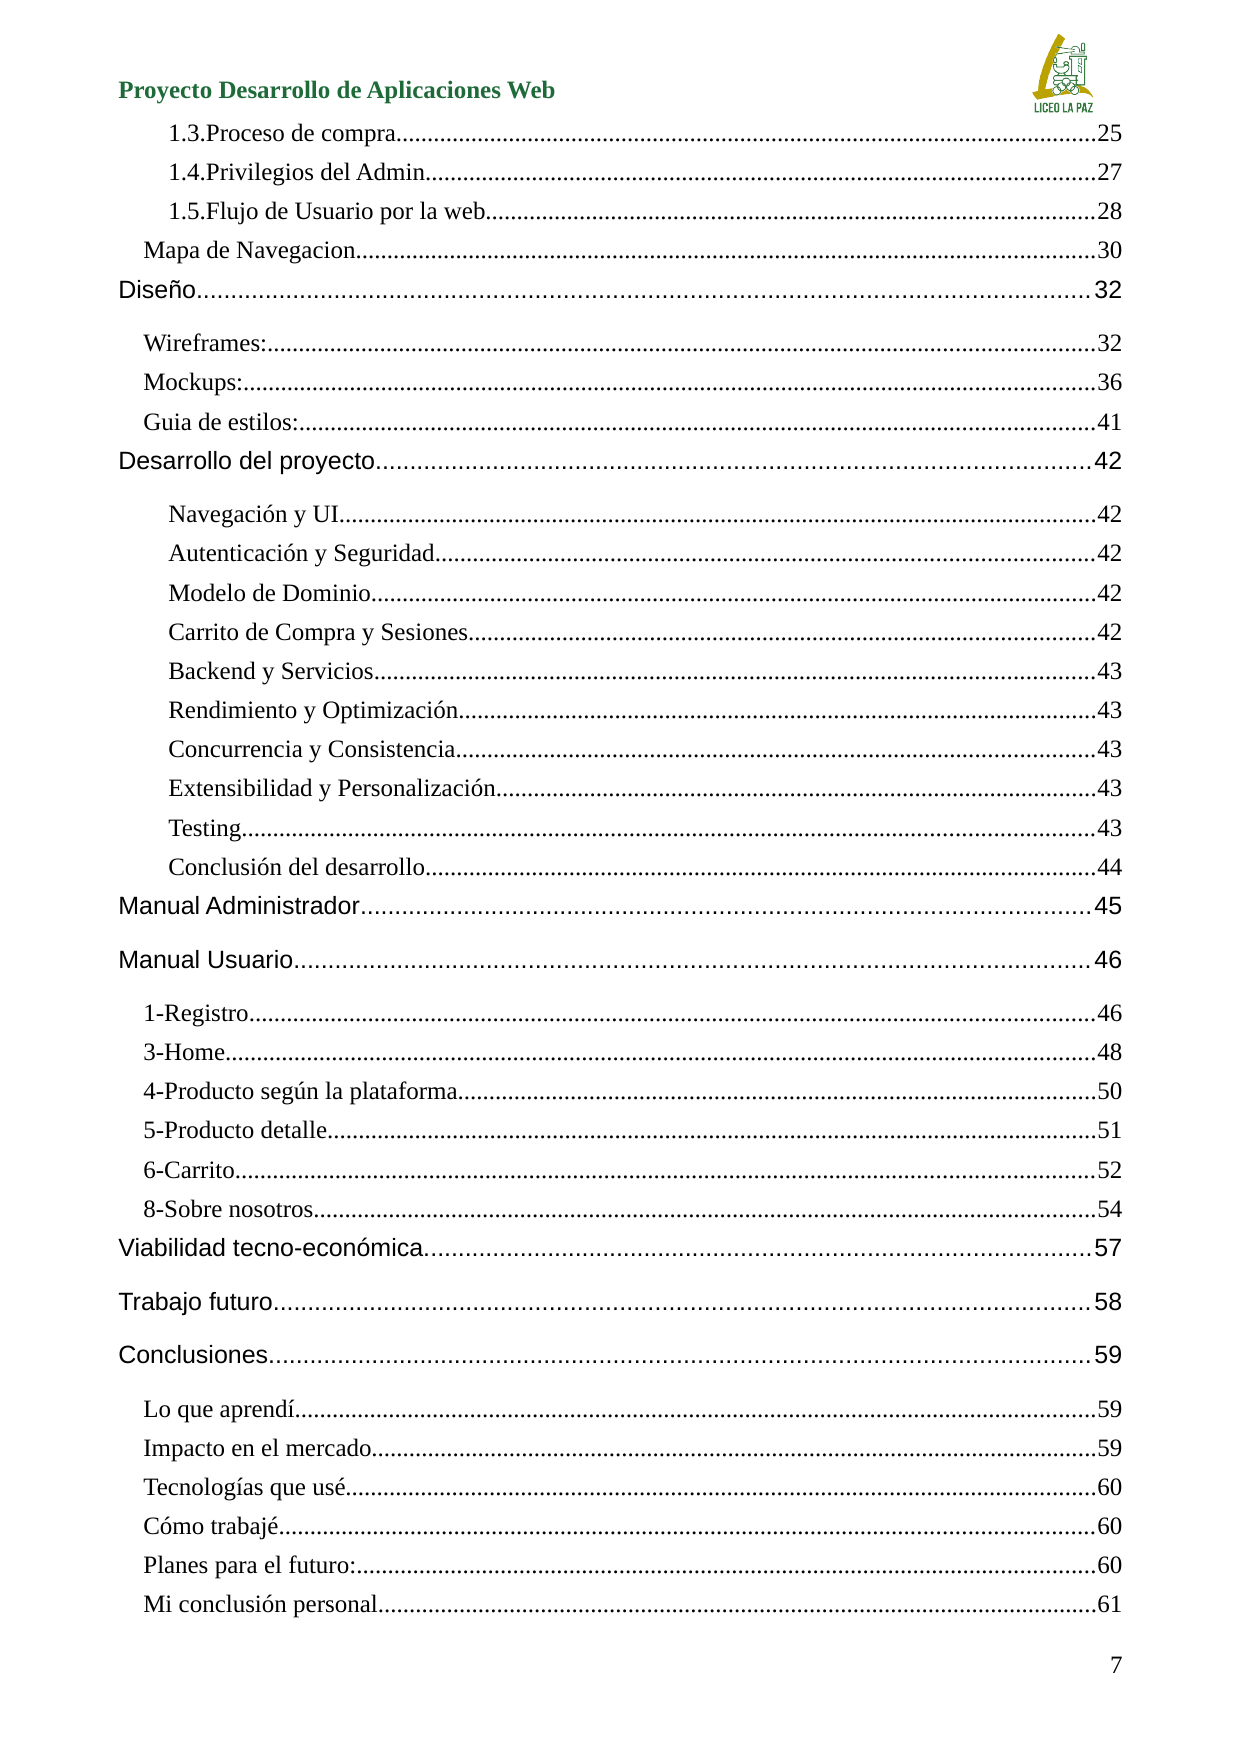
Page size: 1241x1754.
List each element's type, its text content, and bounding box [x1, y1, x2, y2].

text Lo que aprendí 59 [143, 1394, 1122, 1422]
text 3-Home 48 [143, 1037, 1122, 1066]
text Cómo trabajé 60 [143, 1511, 1122, 1540]
text 8-Sobre nosotros 54 [143, 1194, 1122, 1223]
text Rendimiento y Optimización 43 [168, 695, 1122, 724]
text Carrito de Compra y Sesiones 42 [168, 617, 1122, 646]
text Concurrencia y Consistencia 43 [168, 734, 1122, 763]
text Manual Usuario 46 [118, 944, 1122, 973]
text Viabilidad tecno-económica. 57 [118, 1233, 1122, 1262]
text Autenticación y Seguridad 42 [168, 538, 1122, 567]
text Conclusiones. 59 [118, 1340, 1122, 1369]
text Modelo de Dominio 42 [168, 578, 1122, 606]
text Desarrollo del proyecto 42 [118, 446, 1122, 474]
text Extensibilidad y Personalización 43 [168, 773, 1122, 802]
text Planes para el futuro: 60 [143, 1550, 1122, 1579]
text 4-Producto según la plataforma 50 [143, 1076, 1122, 1105]
text 1-Registro 46 [143, 998, 1122, 1027]
text 6-Carrito 52 [143, 1155, 1122, 1183]
text Mi conclusión personal 61 [143, 1589, 1122, 1618]
text 1.5.Flujo de Usuario por la web 28 [168, 196, 1122, 225]
text 1.4.Privilegios del Admin 27 [168, 157, 1122, 186]
text Testing 43 [168, 813, 1122, 841]
text Guia de estilos: 41 [143, 407, 1122, 435]
text Trabajo futuro. 58 [118, 1287, 1122, 1315]
text Manual Administrador 45 [118, 891, 1122, 920]
text 5-Producto detalle 51 [143, 1116, 1122, 1144]
text Conclusión del desarrollo 44 [168, 852, 1122, 881]
text 1.3.Proceso de compra 25 [168, 118, 1122, 147]
text Mapa de Navegacion 30 [143, 236, 1122, 264]
text Impacto en el mercado 59 [143, 1433, 1122, 1462]
text Tecnologías que usé 60 [143, 1472, 1122, 1501]
text Diseño 32 [118, 275, 1122, 303]
text Wireframes: 32 [143, 328, 1122, 357]
text Navegación y UI 42 [168, 499, 1122, 528]
picture [1025, 26, 1100, 118]
text Mockups: 36 [143, 367, 1122, 396]
text Backend y Servicios 43 [168, 656, 1122, 685]
